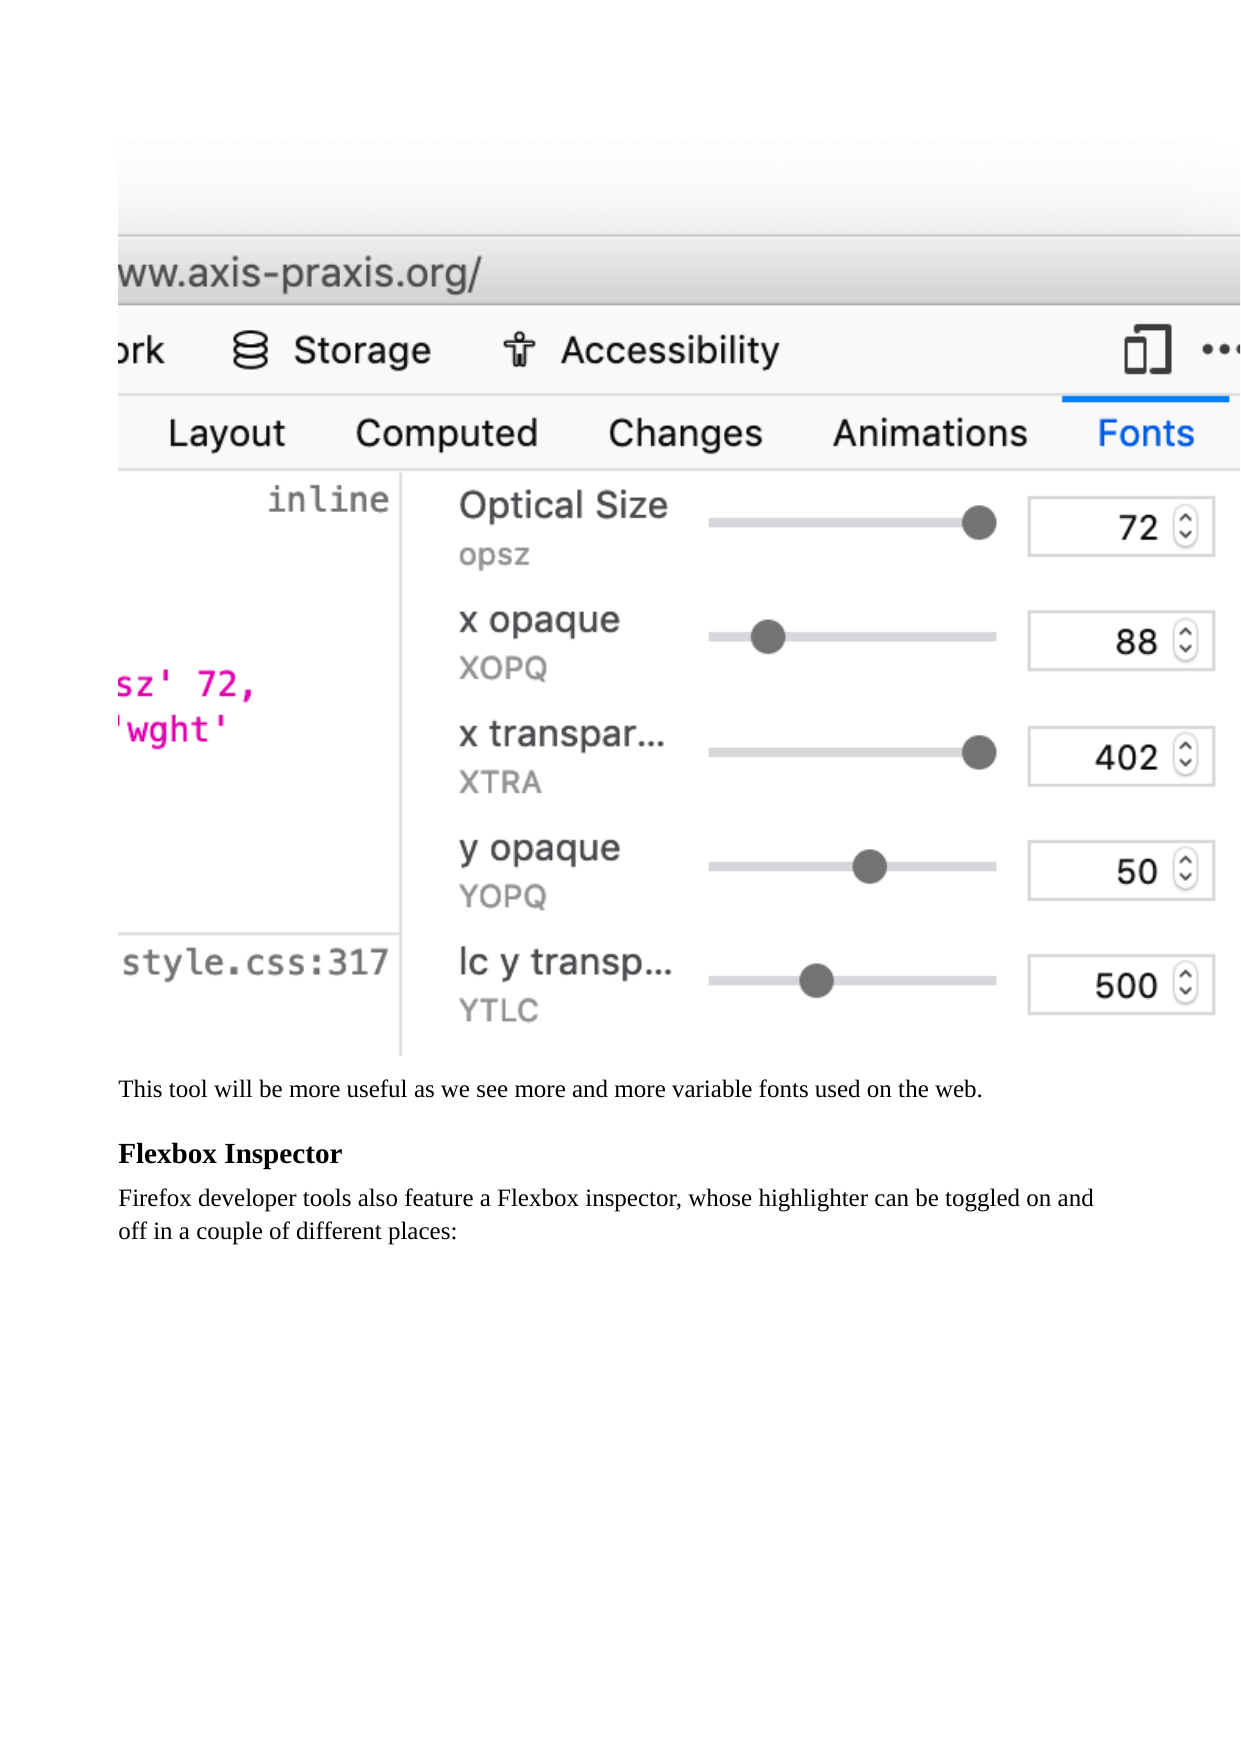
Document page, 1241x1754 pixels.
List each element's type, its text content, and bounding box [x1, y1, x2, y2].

picture [118, 118, 1241, 1056]
subtitle Flexbox Inspector [118, 1137, 1122, 1170]
text This tool will be more useful as we see more and more variable fonts used on the web. [118, 1074, 1122, 1103]
text Firefox developer tools also feature a Flexbox inspector, whose highlighter can be toggled on and off in a couple of different places: [118, 1183, 1122, 1244]
